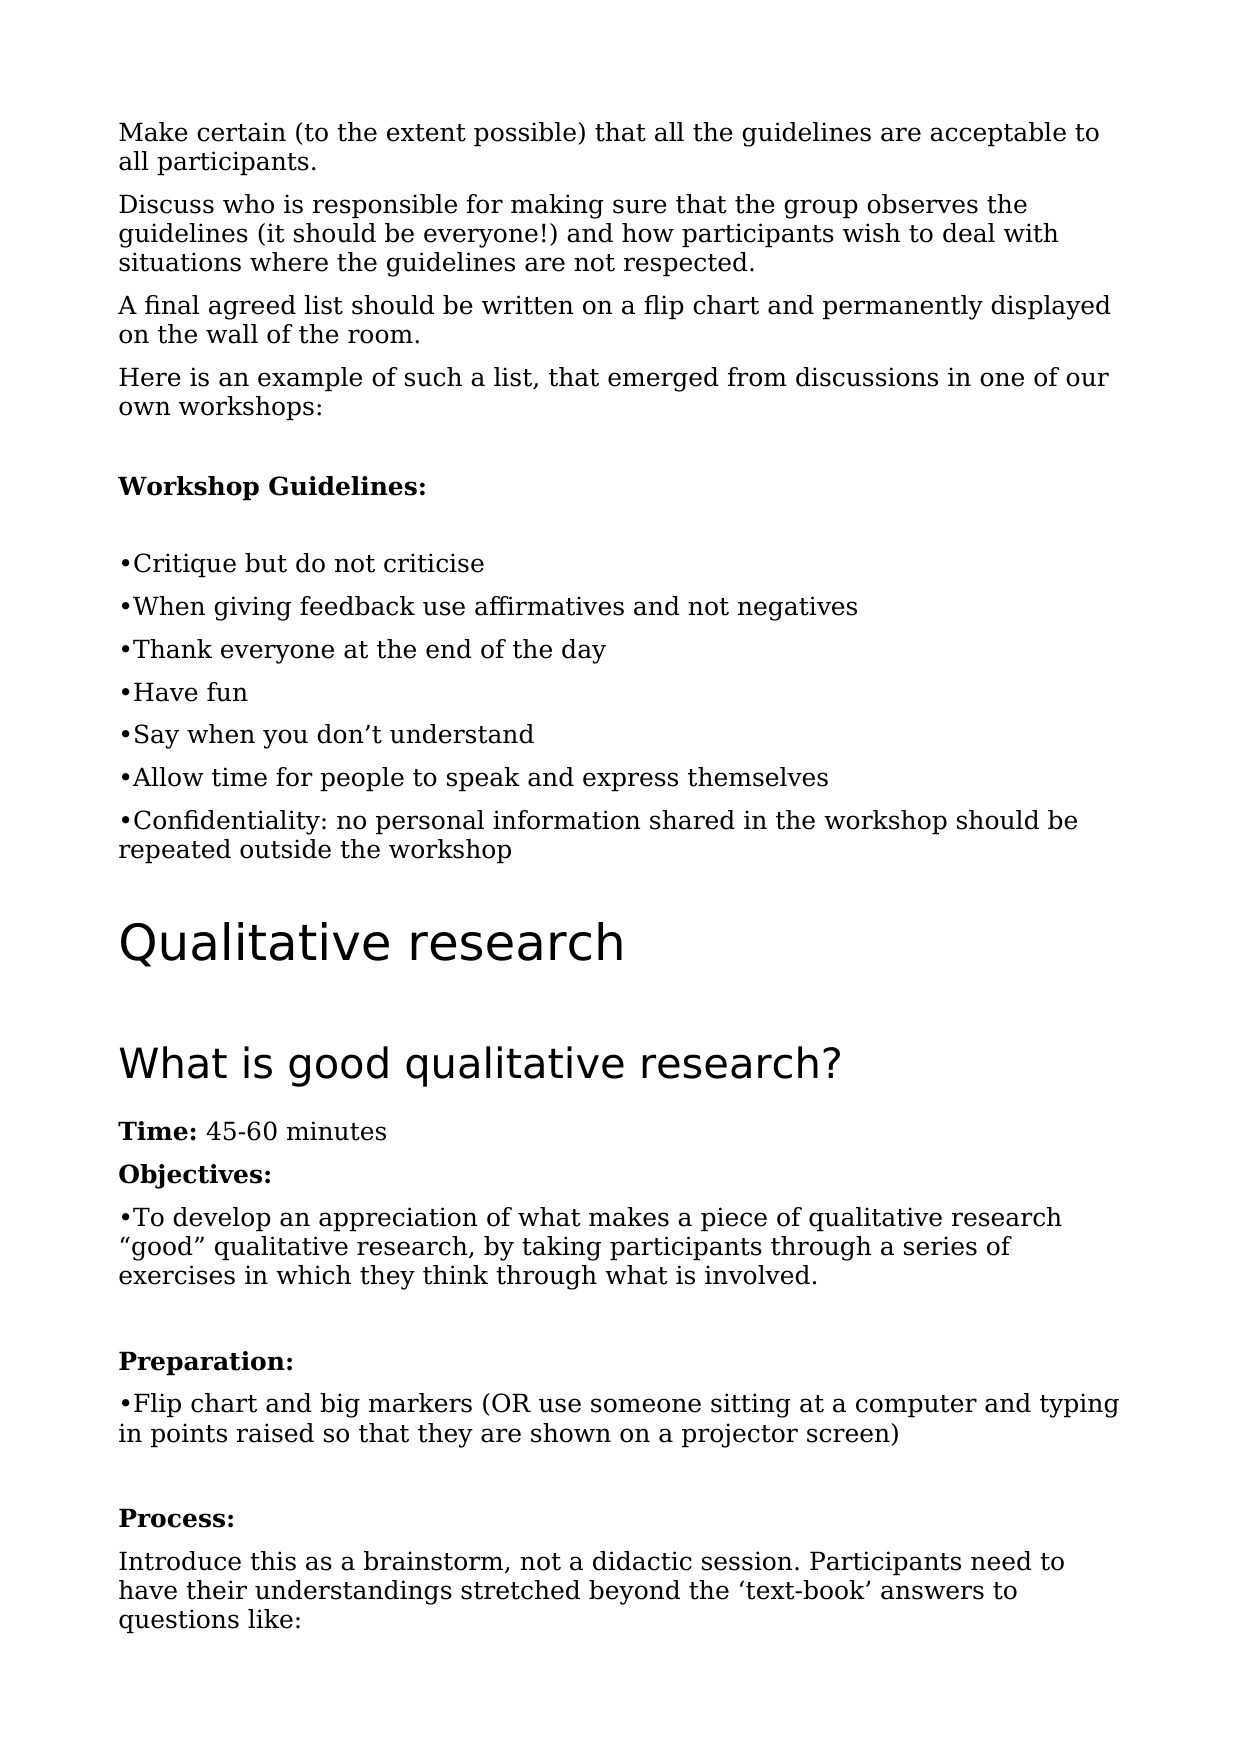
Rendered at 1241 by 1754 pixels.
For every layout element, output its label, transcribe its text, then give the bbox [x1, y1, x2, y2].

list When giving feedback use affirmatives and not negatives [118, 592, 1122, 621]
text Process: [118, 1504, 1122, 1534]
subtitle What is good qualitative research? [118, 1040, 1122, 1089]
text Introduce this as a brainstorm, not a didactic session. Participants need to have their understandings stretched beyond the ‘text-book’ answers to questions like: [118, 1547, 1122, 1635]
list Critique but do not criticise [118, 549, 1122, 579]
list To develop an appreciation of what makes a piece of qualitative research “good” qualitative research, by taking participants through a series of exercises in which they think through what is involved. [118, 1203, 1122, 1291]
text Objectives: [118, 1160, 1122, 1189]
text A final agreed list should be written on a flip chart and permanently displayed on the wall of the room. [118, 291, 1122, 349]
list Say when you don’t understand [118, 720, 1122, 749]
list Thank everyone at the end of the day [118, 635, 1122, 664]
text Here is an example of such a list, that emerged from discussions in one of our own workshops: [118, 363, 1122, 421]
list Confidentiality: no personal information shared in the workshop should be repeated outside the workshop [118, 806, 1122, 864]
text Time: 45-60 minutes [118, 1117, 1122, 1147]
text Workshop Guidelines: [118, 471, 1122, 501]
list Flip chart and big markers (OR use someone sitting at a computer and typing in points raised so that they are shown on a projector screen) [118, 1390, 1122, 1448]
subtitle Qualitative research [118, 914, 1122, 973]
list Have fun [118, 678, 1122, 707]
list Allow time for people to speak and express themselves [118, 763, 1122, 792]
text Discuss who is responsible for making sure that the group observes the guidelines (it should be everyone!) and how participants wish to deal with situations where the guidelines are not respected. [118, 190, 1122, 277]
text Preparation: [118, 1347, 1122, 1376]
text Make certain (to the extent possible) that all the guidelines are acceptable to all participants. [118, 118, 1122, 176]
